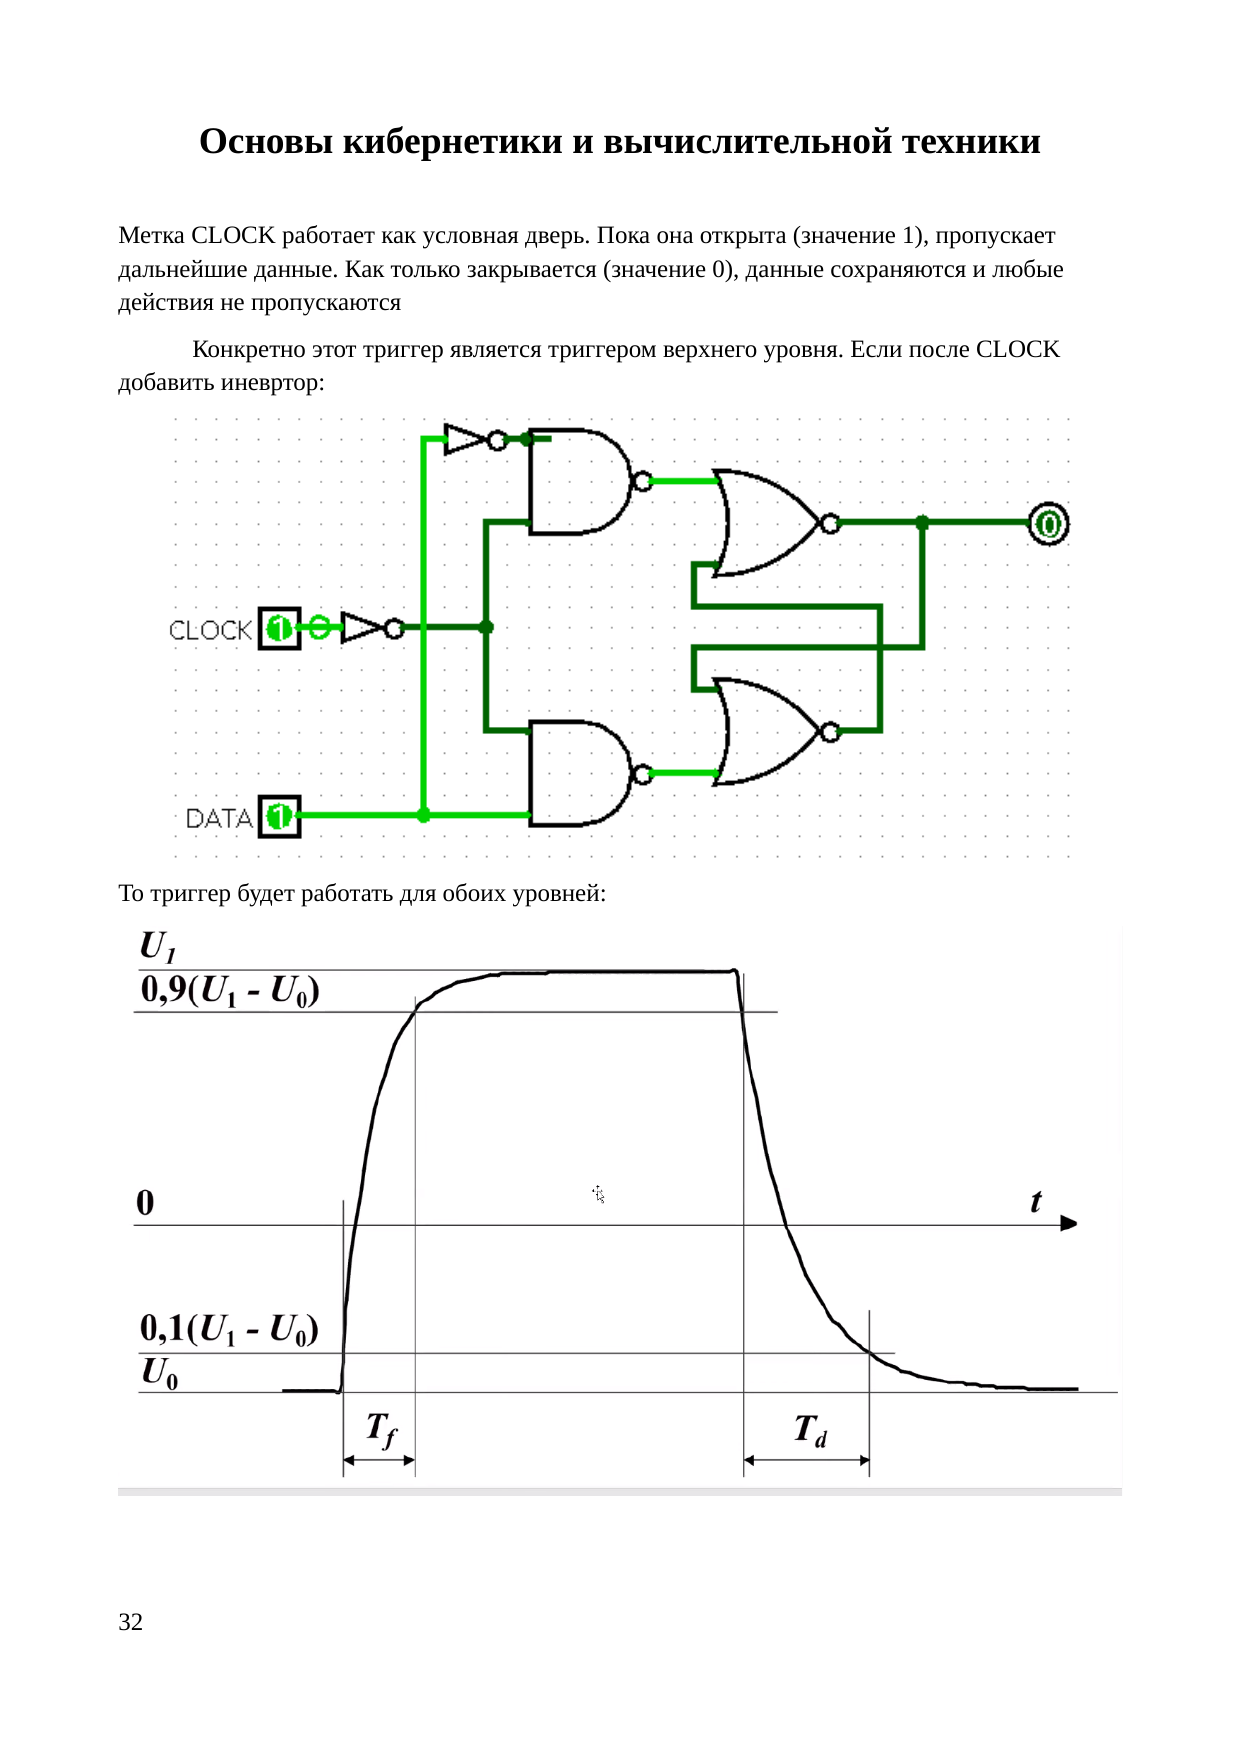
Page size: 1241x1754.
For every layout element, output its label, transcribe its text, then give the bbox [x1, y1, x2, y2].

text То триггер будет работать для обоих уровней: [118, 415, 1122, 907]
text Метка CLOCK работает как условная дверь. Пока она открыта (значение 1), пропускает дальнейшие данные. Как только закрывается (значение 0), данные сохраняются и любые действия не пропускаются [118, 221, 1122, 315]
text Конкретно этот триггер является триггером верхнего уровня. Если после CLOCK добавить иневртор: [118, 334, 1122, 396]
picture [118, 926, 1123, 1496]
picture [158, 415, 1082, 875]
